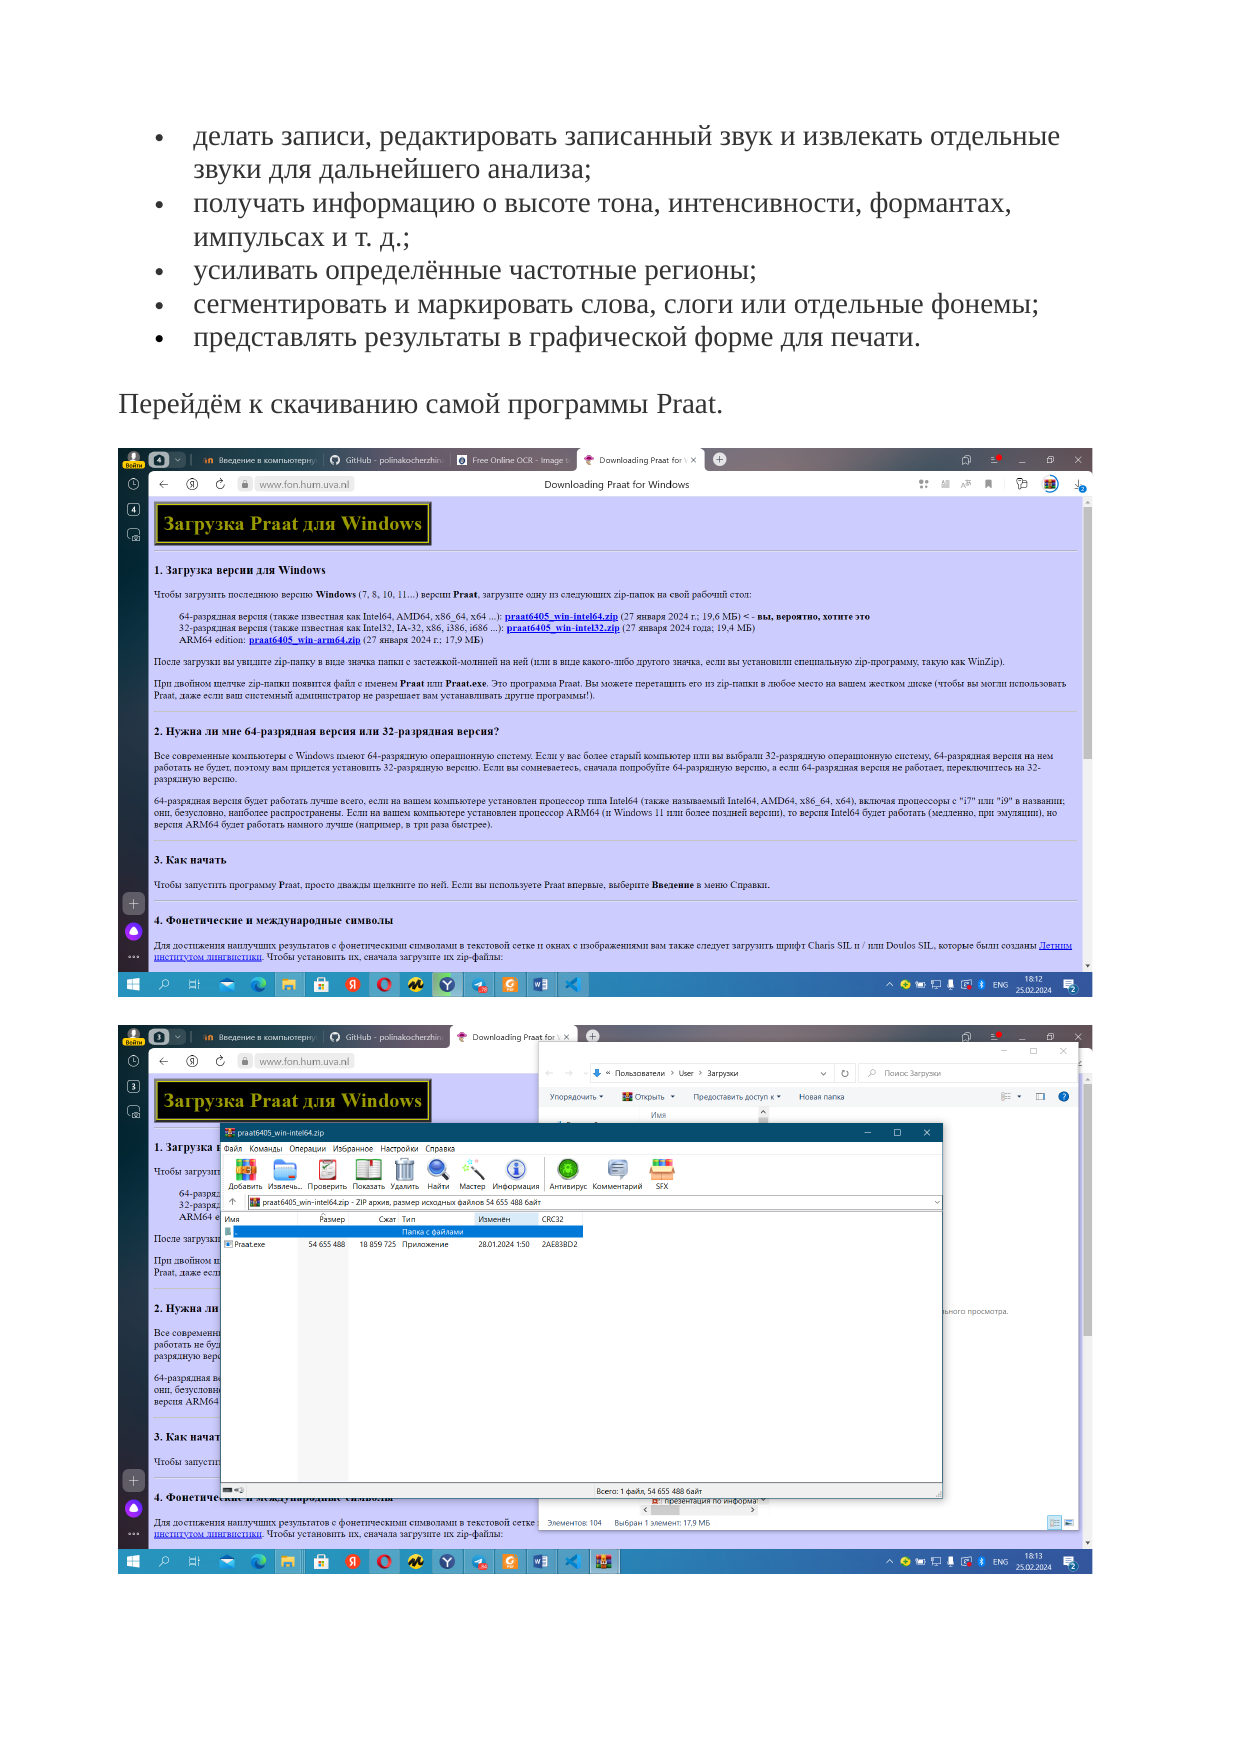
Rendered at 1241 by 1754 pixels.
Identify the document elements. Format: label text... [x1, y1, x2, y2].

list сегментировать и маркировать слова, слоги или отдельные фонемы; [156, 286, 1122, 319]
picture [118, 1025, 1093, 1574]
picture [118, 448, 1093, 997]
list получать информацию о высоте тона, интенсивности, формантах, импульсах и т. д.; [156, 185, 1122, 252]
list делать записи, редактировать записанный звук и извлекать отдельные звуки для дальнейшего анализа; [156, 118, 1122, 185]
text Перейдём к скачиванию самой программы Praat. [118, 386, 1122, 420]
list усиливать определённые частотные регионы; [156, 252, 1122, 286]
list представлять результаты в графической форме для печати. [156, 319, 1122, 353]
